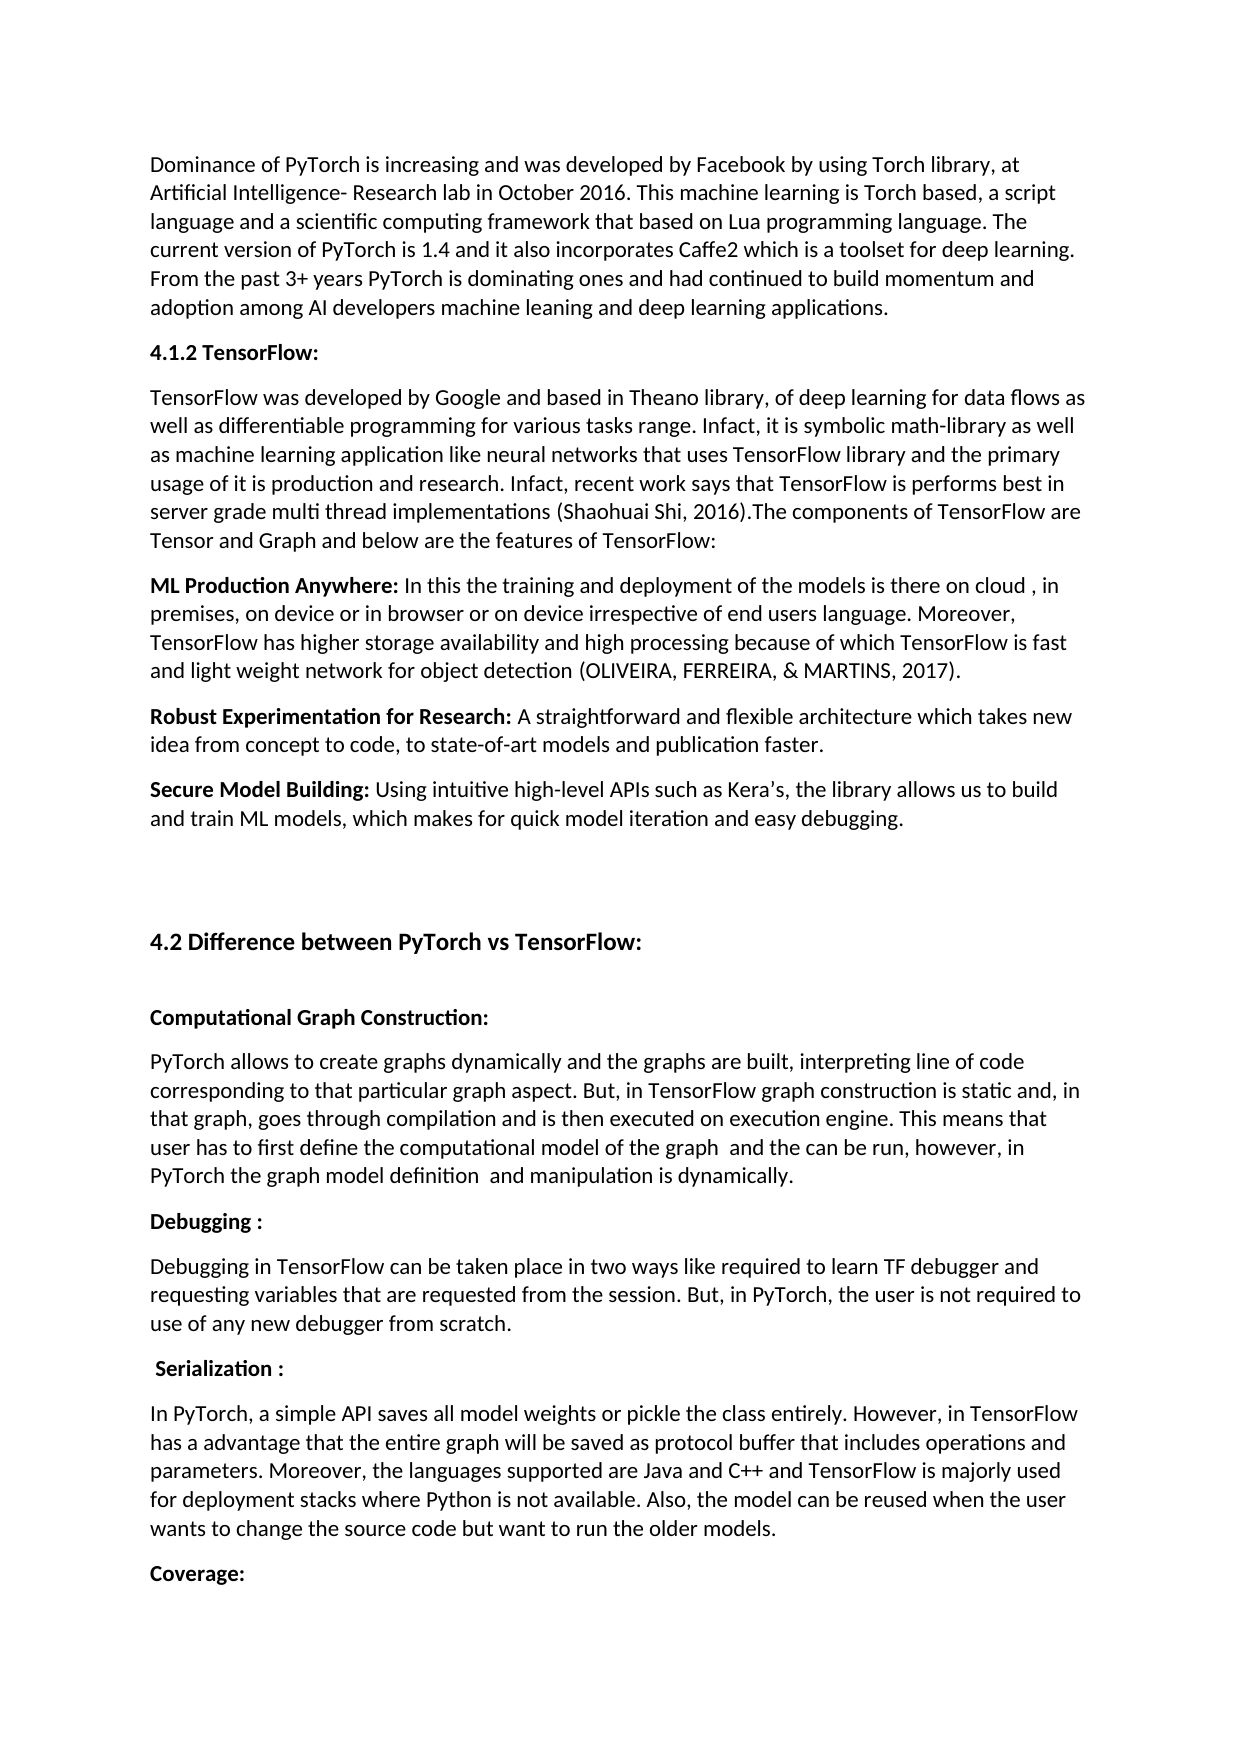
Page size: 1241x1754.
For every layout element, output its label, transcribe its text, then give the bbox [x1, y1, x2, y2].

text Coverage: [150, 1559, 1090, 1587]
text Debugging : [150, 1207, 1090, 1235]
text ML Production Anywhere: In this the training and deployment of the models is there on cloud , in premises, on device or in browser or on device irrespective of end users language. Moreover, TensorFlow has higher storage availability and high processing because of which TensorFlow is fast and light weight network for object detection (OLIVEIRA, FERREIRA, & MARTINS, 2017). [150, 571, 1090, 685]
text 4.1.2 TensorFlow: [150, 338, 1090, 366]
text Secure Model Building: Using intuitive high-level APIs such as Kera’s, the library allows us to build and train ML models, which makes for quick model iteration and easy debugging. [150, 776, 1090, 832]
text PyTorch allows to create graphs dynamically and the graphs are built, interpreting line of code corresponding to that particular graph aspect. But, in TensorFlow graph construction is static and, in that graph, goes through compilation and is then executed on execution engine. This means that user has to first define the computational model of the graph and the can be run, however, in PyTorch the graph model definition and manipulation is dynamically. [150, 1047, 1090, 1189]
text Robust Experimentation for Research: A straightforward and flexible architecture which takes new idea from concept to code, to state-of-art models and publication faster. [150, 702, 1090, 758]
text TensorFlow was developed by Google and based in Theano library, of deep learning for data flows as well as differentiable programming for various tasks range. Infact, it is symbolic math-library as well as machine learning application like neural networks that uses TensorFlow library and the primary usage of it is production and research. Infact, recent work says that TensorFlow is performs best in server grade multi thread implementations (Shaohuai Shi, 2016).The components of TensorFlow are Tensor and Graph and below are the features of TensorFlow: [150, 383, 1090, 554]
text Debugging in TensorFlow can be taken place in two ways like required to learn TF debugger and requesting variables that are requested from the session. But, in PyTorch, the user is not required to use of any new debugger from scratch. [150, 1252, 1090, 1337]
subtitle Computational Graph Construction: [150, 1003, 1090, 1031]
subtitle 4.2 Difference between PyTorch vs TensorFlow: [150, 926, 1090, 956]
text Serialization : [150, 1354, 1090, 1382]
text Dominance of PyTorch is increasing and was developed by Facebook by using Torch library, at Artificial Intelligence- Research lab in October 2016. This machine learning is Torch based, a script language and a scientific computing framework that based on Lua programming language. The current version of PyTorch is 1.4 and it also incorporates Caffe2 which is a toolset for deep learning. From the past 3+ years PyTorch is dominating ones and had continued to build momentum and adoption among AI developers machine leaning and deep learning applications. [150, 150, 1090, 321]
text In PyTorch, a simple API saves all model weights or pickle the class entirely. However, in TensorFlow has a advantage that the entire graph will be saved as protocol buffer that includes operations and parameters. Moreover, the languages supported are Java and C++ and TensorFlow is majorly used for deployment stacks where Python is not available. Also, the model can be reused when the user wants to change the source code but want to run the older models. [150, 1399, 1090, 1542]
